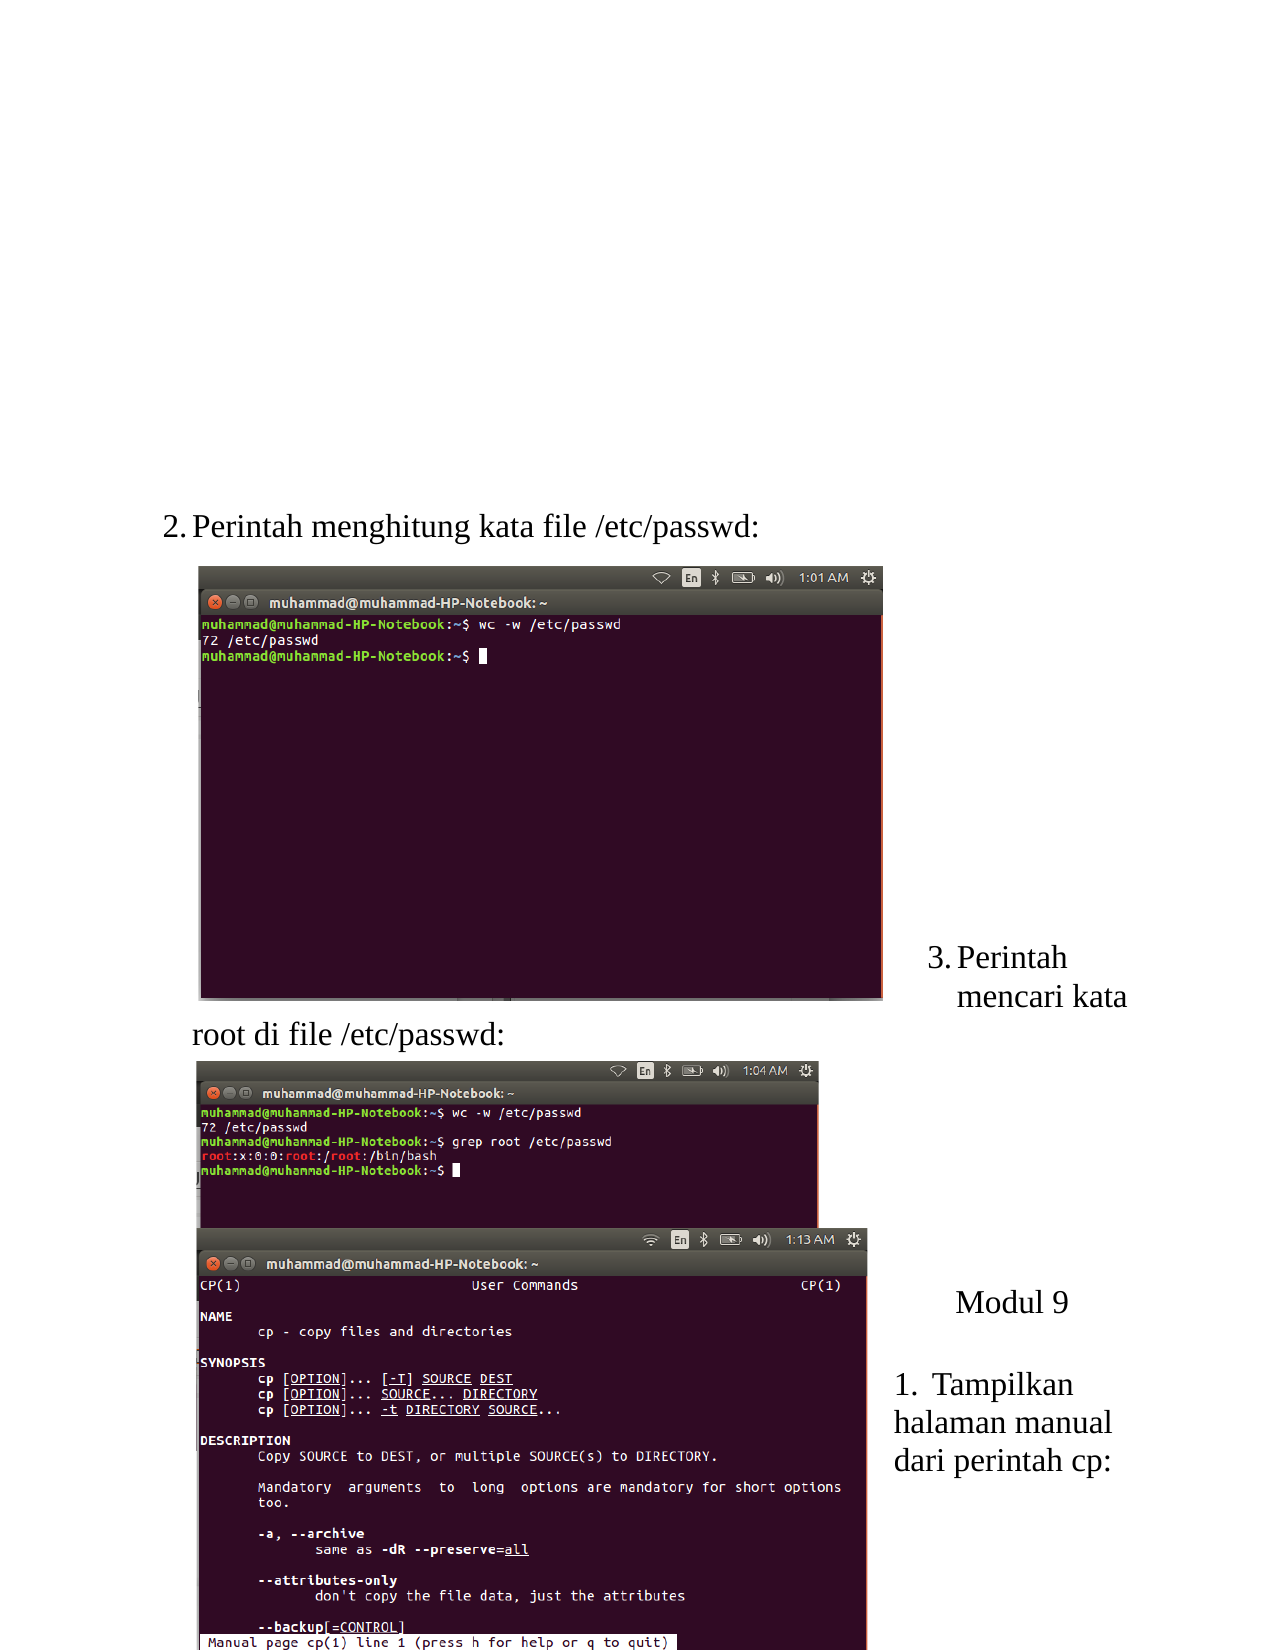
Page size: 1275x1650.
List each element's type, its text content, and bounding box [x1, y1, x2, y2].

list [156, 1364, 867, 1479]
list Tampilkan halaman manual dari perintah cp: [868, 1364, 1157, 1479]
list Perintah menghitung kata file /etc/passwd: [162, 506, 1157, 544]
list Perintah mencari kata root di file /etc/passwd: [162, 937, 1157, 1052]
subtitle [819, 1282, 867, 1321]
subtitle [118, 1282, 818, 1321]
subtitle Modul 9 [868, 1282, 1157, 1321]
